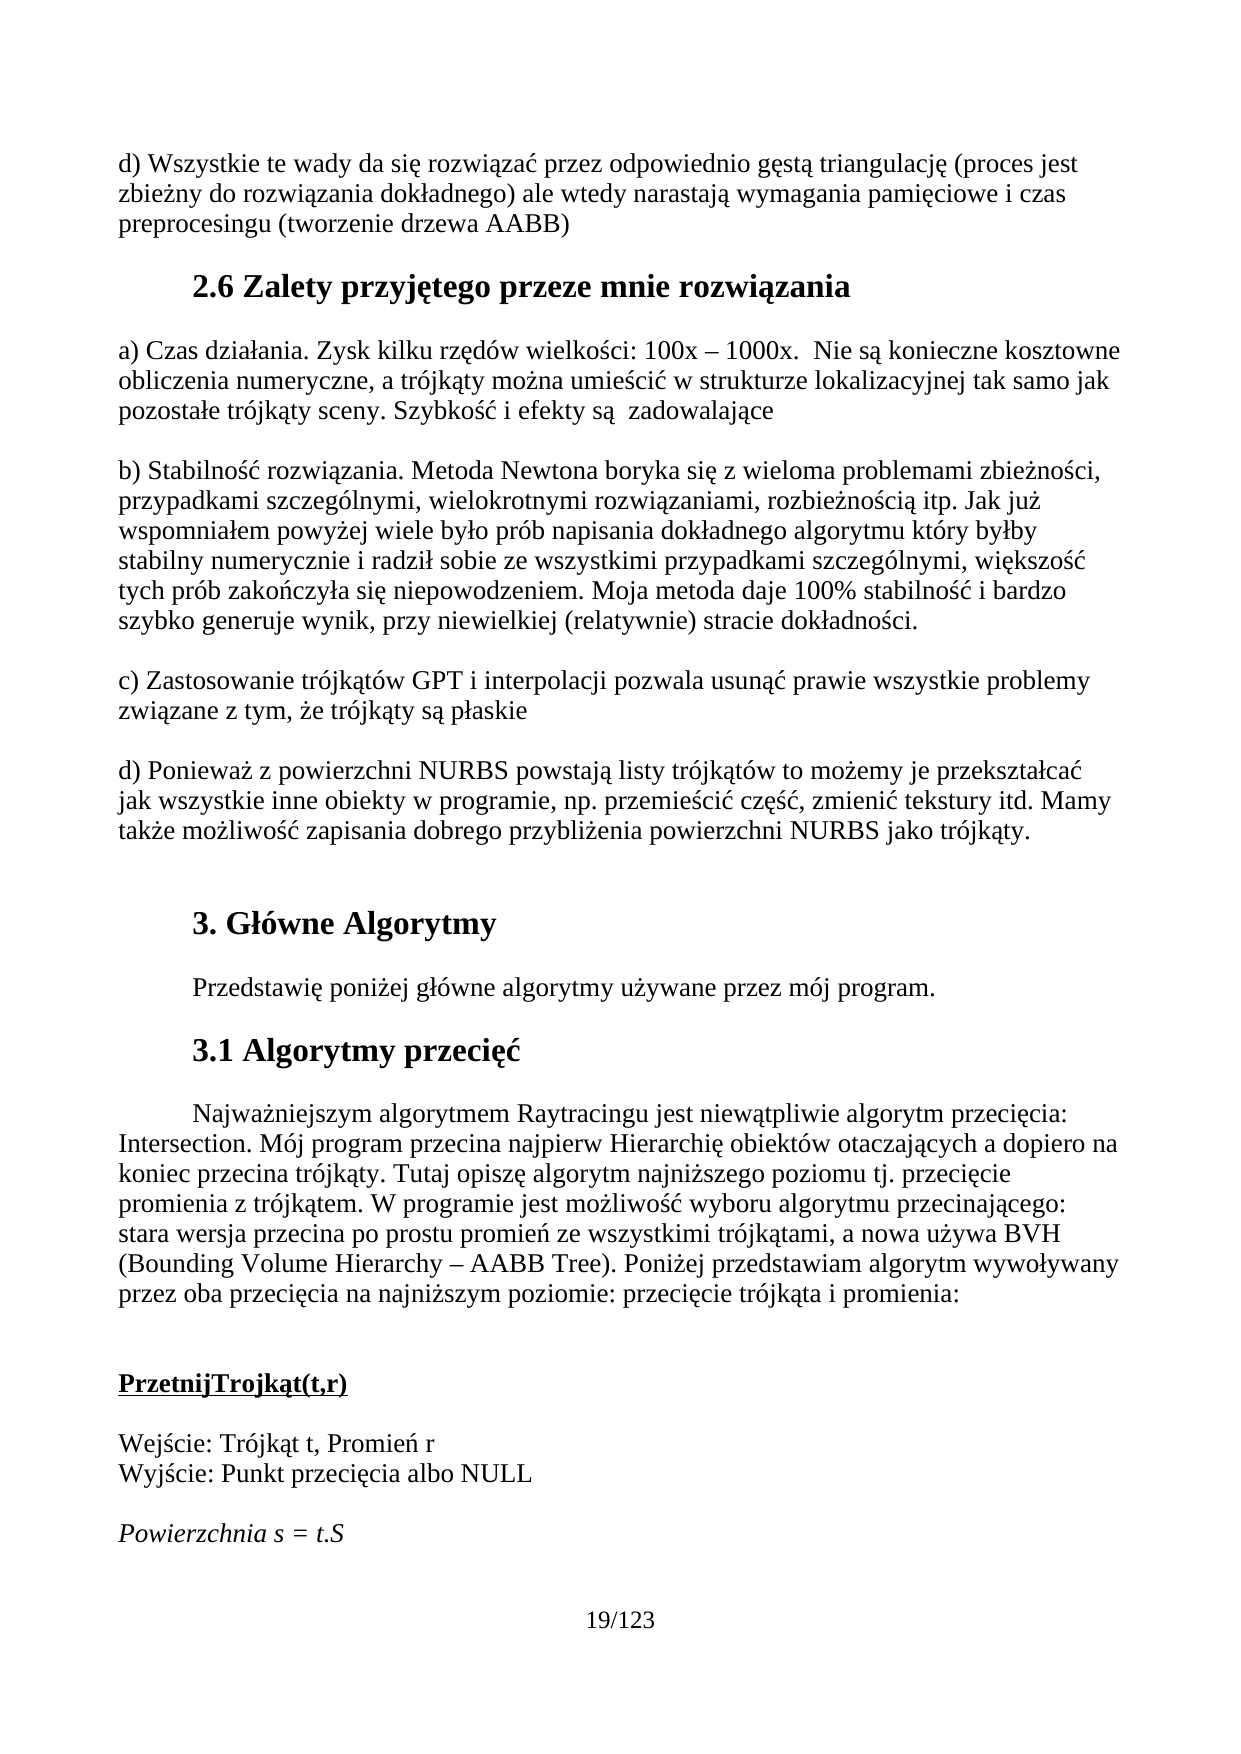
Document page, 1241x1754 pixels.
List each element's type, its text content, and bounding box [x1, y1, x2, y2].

text d) Ponieważ z powierzchni NURBS powstają listy trójkątów to możemy je przekształcać jak wszystkie inne obiekty w programie, np. przemieścić część, zmienić tekstury itd. Mamy także możliwość zapisania dobrego przybliżenia powierzchni NURBS jako trójkąty. [118, 755, 1122, 845]
text Wyjście: Punkt przecięcia albo NULL [118, 1459, 1122, 1489]
text Najważniejszym algorytmem Raytracingu jest niewątpliwie algorytm przecięcia: Intersection. Mój program przecina najpierw Hierarchię obiektów otaczających a dopiero na koniec przecina trójkąty. Tutaj opiszę algorytm najniższego poziomu tj. przecięcie promienia z trójkątem. W programie jest możliwość wyboru algorytmu przecinającego: stara wersja przecina po prostu promień ze wszystkimi trójkątami, a nowa używa BVH (Bounding Volume Hierarchy – AABB Tree). Poniżej przedstawiam algorytm wywoływany przez oba przecięcia na najniższym poziomie: przecięcie trójkąta i promienia: [118, 1099, 1122, 1309]
text Przedstawię poniżej główne algorytmy używane przez mój program. [118, 972, 1122, 1002]
text PrzetnijTrojkąt(t,r) [118, 1369, 1122, 1399]
text Powierzchnia s = t.S [118, 1519, 1122, 1549]
text 3. Główne Algorytmy [118, 905, 1122, 942]
text Wejście: Trójkąt t, Promień r [118, 1429, 1122, 1459]
text d) Wszystkie te wady da się rozwiązać przez odpowiednio gęstą triangulację (proces jest zbieżny do rozwiązania dokładnego) ale wtedy narastają wymagania pamięciowe i czas preprocesingu (tworzenie drzewa AABB) [118, 148, 1122, 238]
text 2.6 Zalety przyjętego przeze mnie rozwiązania [118, 268, 1122, 305]
text 3.1 Algorytmy przecięć [118, 1032, 1122, 1069]
text b) Stabilność rozwiązania. Metoda Newtona boryka się z wieloma problemami zbieżności, przypadkami szczególnymi, wielokrotnymi rozwiązaniami, rozbieżnością itp. Jak już wspomniałem powyżej wiele było prób napisania dokładnego algorytmu który byłby stabilny numerycznie i radził sobie ze wszystkimi przypadkami szczególnymi, większość tych prób zakończyła się niepowodzeniem. Moja metoda daje 100% stabilność i bardzo szybko generuje wynik, przy niewielkiej (relatywnie) stracie dokładności. [118, 455, 1122, 635]
text c) Zastosowanie trójkątów GPT i interpolacji pozwala usunąć prawie wszystkie problemy związane z tym, że trójkąty są płaskie [118, 665, 1122, 725]
text a) Czas działania. Zysk kilku rzędów wielkości: 100x – 1000x. Nie są konieczne kosztowne obliczenia numeryczne, a trójkąty można umieścić w strukturze lokalizacyjnej tak samo jak pozostałe trójkąty sceny. Szybkość i efekty są zadowalające [118, 335, 1122, 425]
